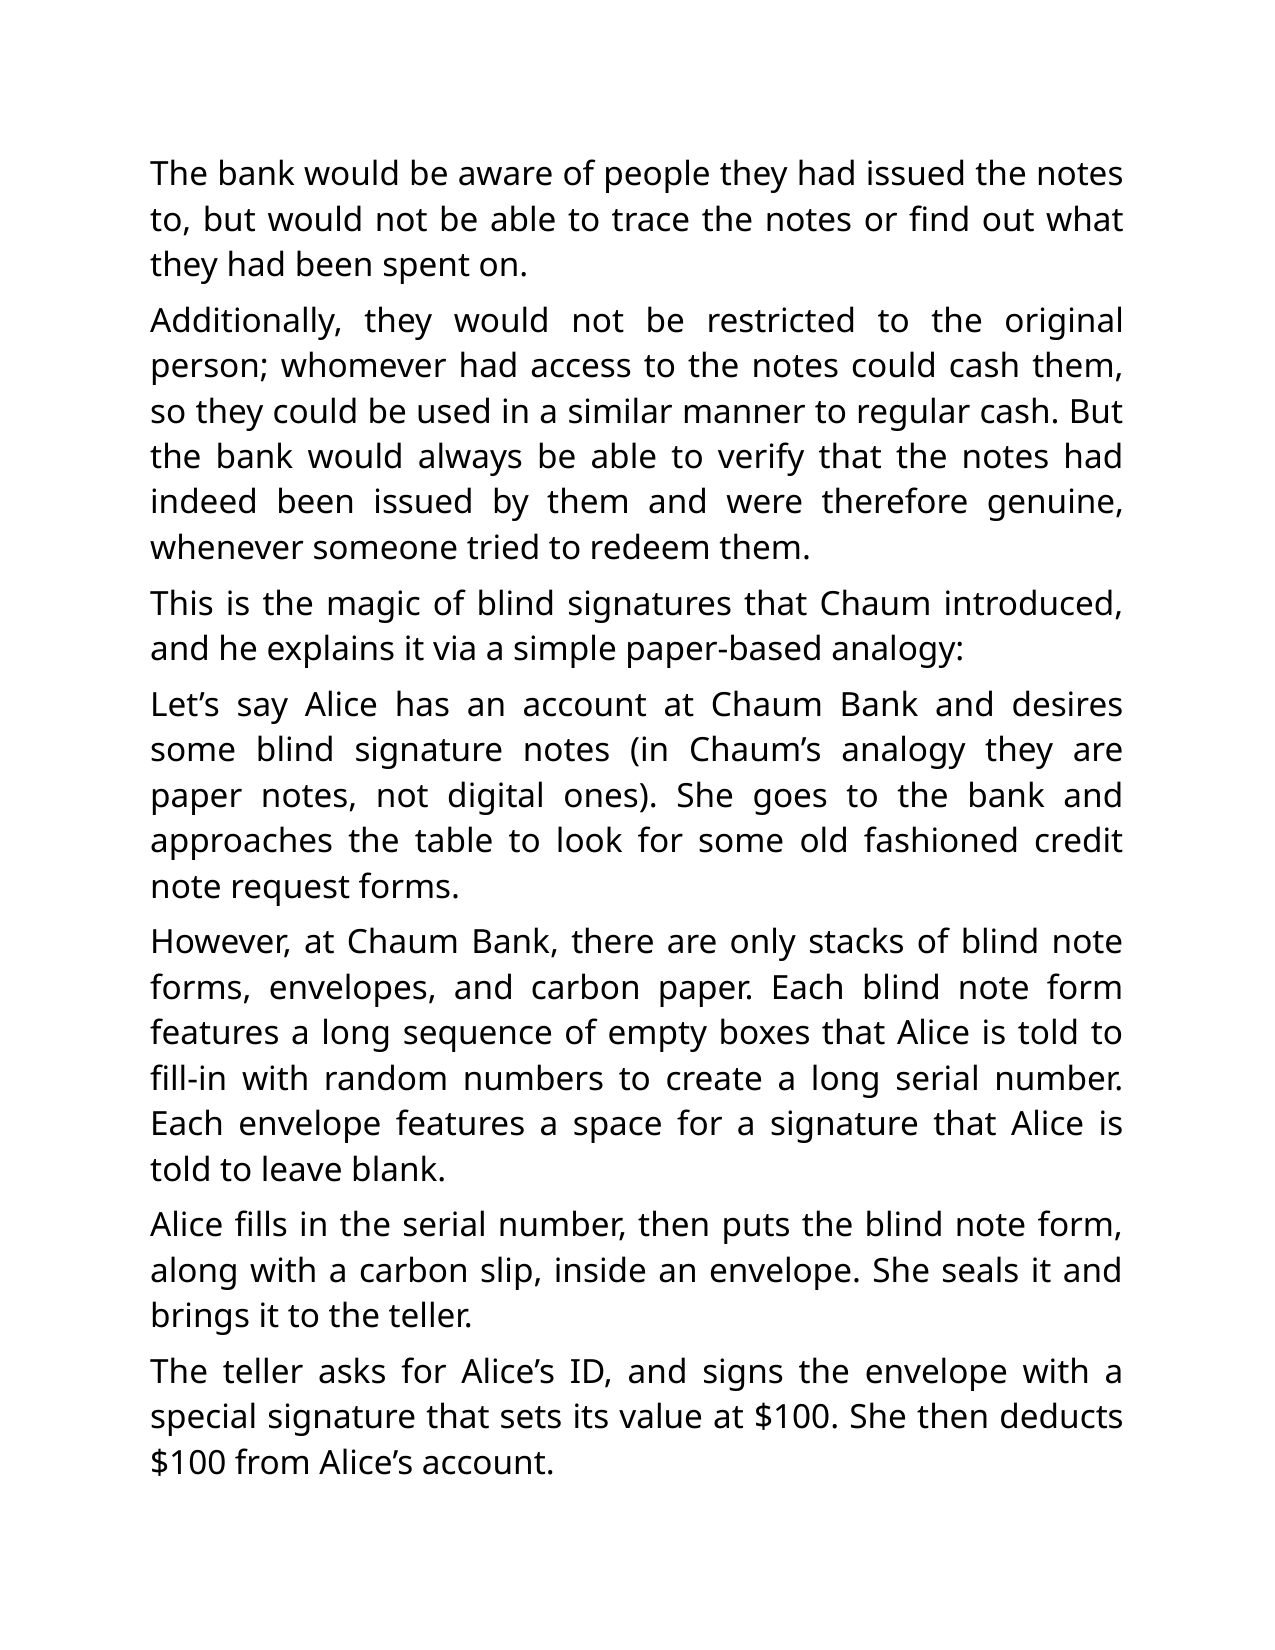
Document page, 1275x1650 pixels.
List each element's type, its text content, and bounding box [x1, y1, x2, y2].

text However, at Chaum Bank, there are only stacks of blind note forms, envelopes, and carbon paper. Each blind note form features a long sequence of empty boxes that Alice is told to fill-in with random numbers to create a long serial number. Each envelope features a space for a signature that Alice is told to leave blank. [150, 918, 1125, 1191]
text This is the magic of blind signatures that Chaum introduced, and he explains it via a simple paper-based analogy: [150, 579, 1125, 670]
text Additionally, they would not be restricted to the original person; whomever had access to the notes could cash them, so they could be used in a similar manner to regular cash. But the bank would always be able to verify that the notes had indeed been issued by them and were therefore genuine, whenever someone tried to redeem them. [150, 297, 1125, 569]
text The teller asks for Alice’s ID, and signs the envelope with a special signature that sets its value at $100. She then deducts $100 from Alice’s account. [150, 1348, 1125, 1484]
text Let’s say Alice has an account at Chaum Bank and desires some blind signature notes (in Chaum’s analogy they are paper notes, not digital ones). She goes to the bank and approaches the table to look for some old fashioned credit note request forms. [150, 681, 1125, 908]
text The bank would be aware of people they had issued the notes to, but would not be able to trace the notes or find out what they had been spent on. [150, 150, 1125, 286]
text Alice fills in the serial number, then puts the blind note form, along with a carbon slip, inside an envelope. She seals it and brings it to the teller. [150, 1201, 1125, 1337]
